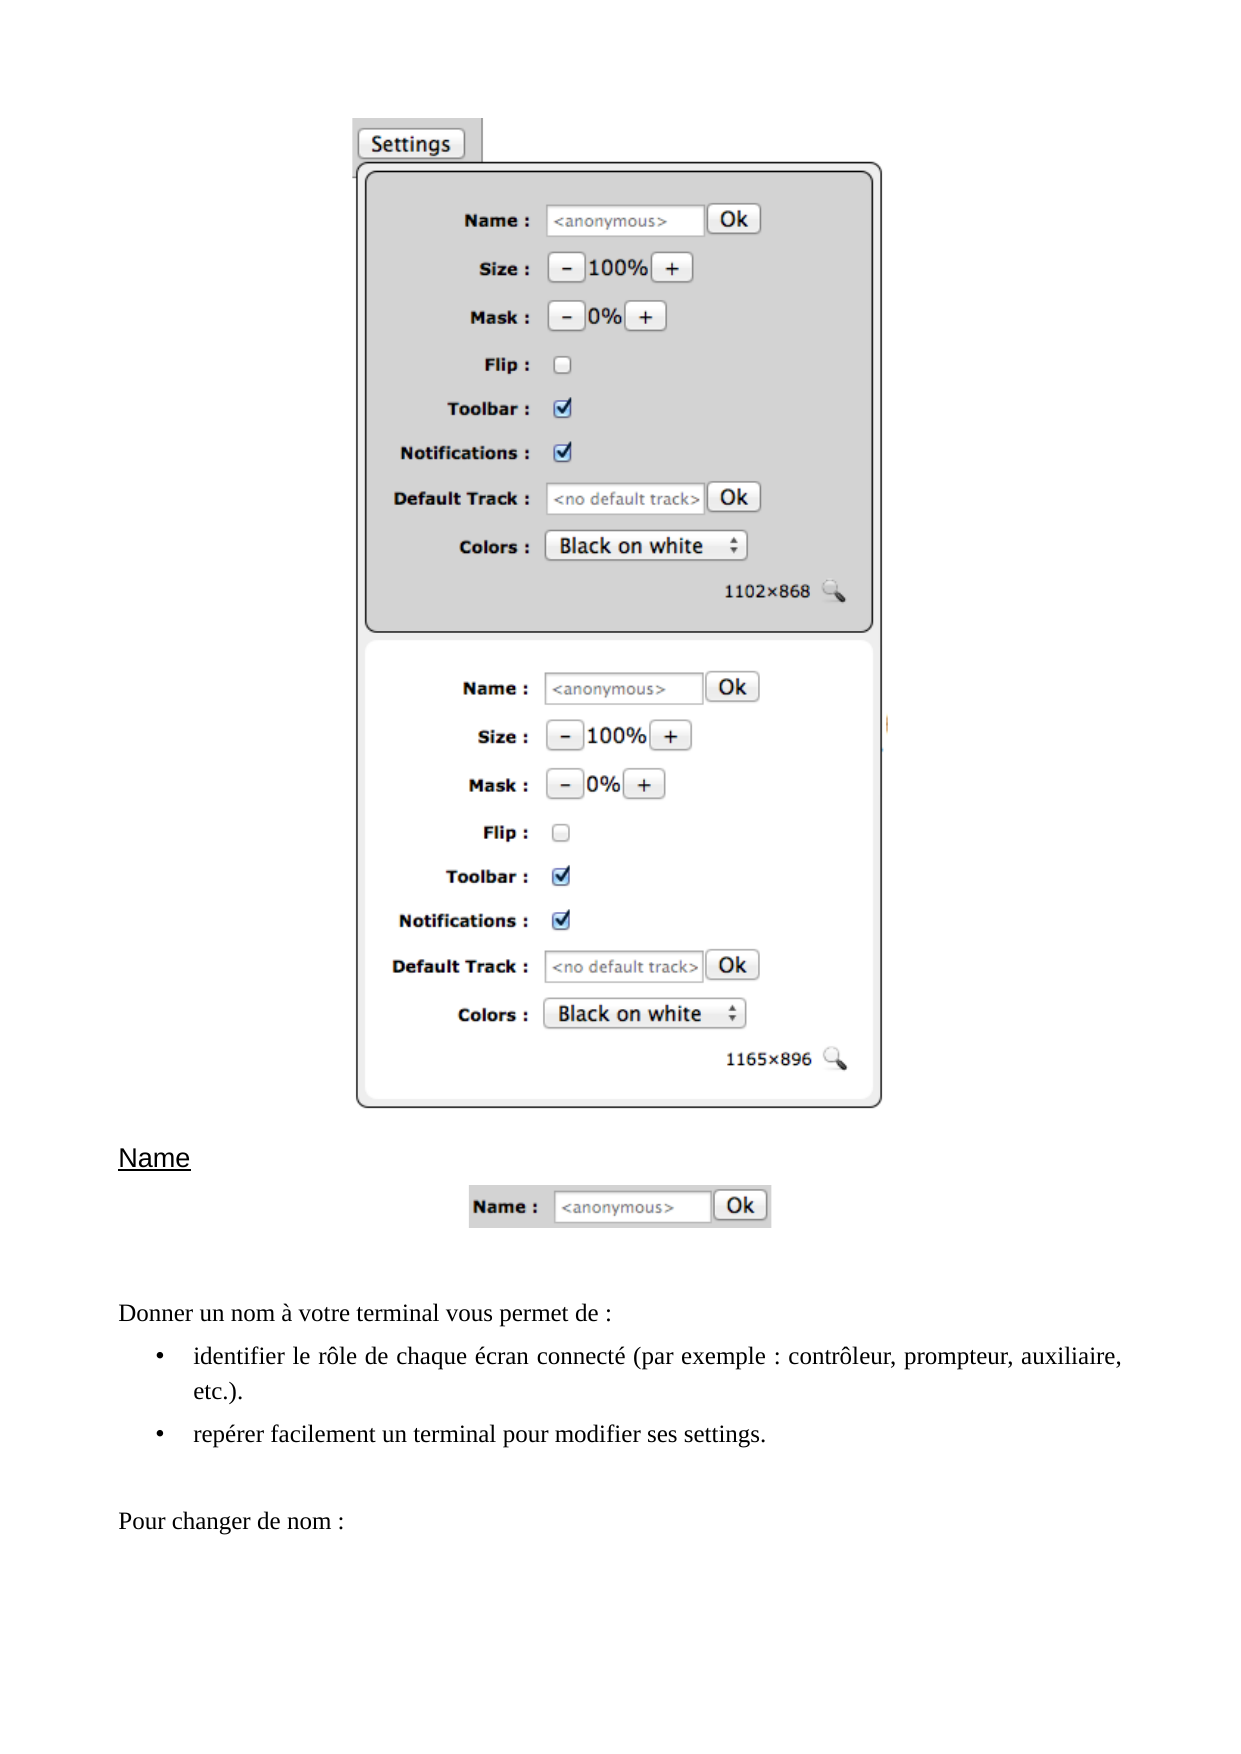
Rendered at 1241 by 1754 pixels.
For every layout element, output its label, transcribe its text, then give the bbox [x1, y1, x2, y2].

picture [468, 1185, 772, 1228]
list identifier le rôle de chaque écran connecté (par exemple : contrôleur, prompteur, auxiliaire, etc.). [156, 1341, 1122, 1404]
subtitle Name [118, 1142, 1122, 1173]
text Pour changer de nom : [118, 1506, 1122, 1534]
text Donner un nom à votre terminal vous permet de : [118, 1298, 1122, 1327]
picture [352, 118, 888, 1117]
list repérer facilement un terminal pour modifier ses settings. [156, 1419, 1122, 1448]
